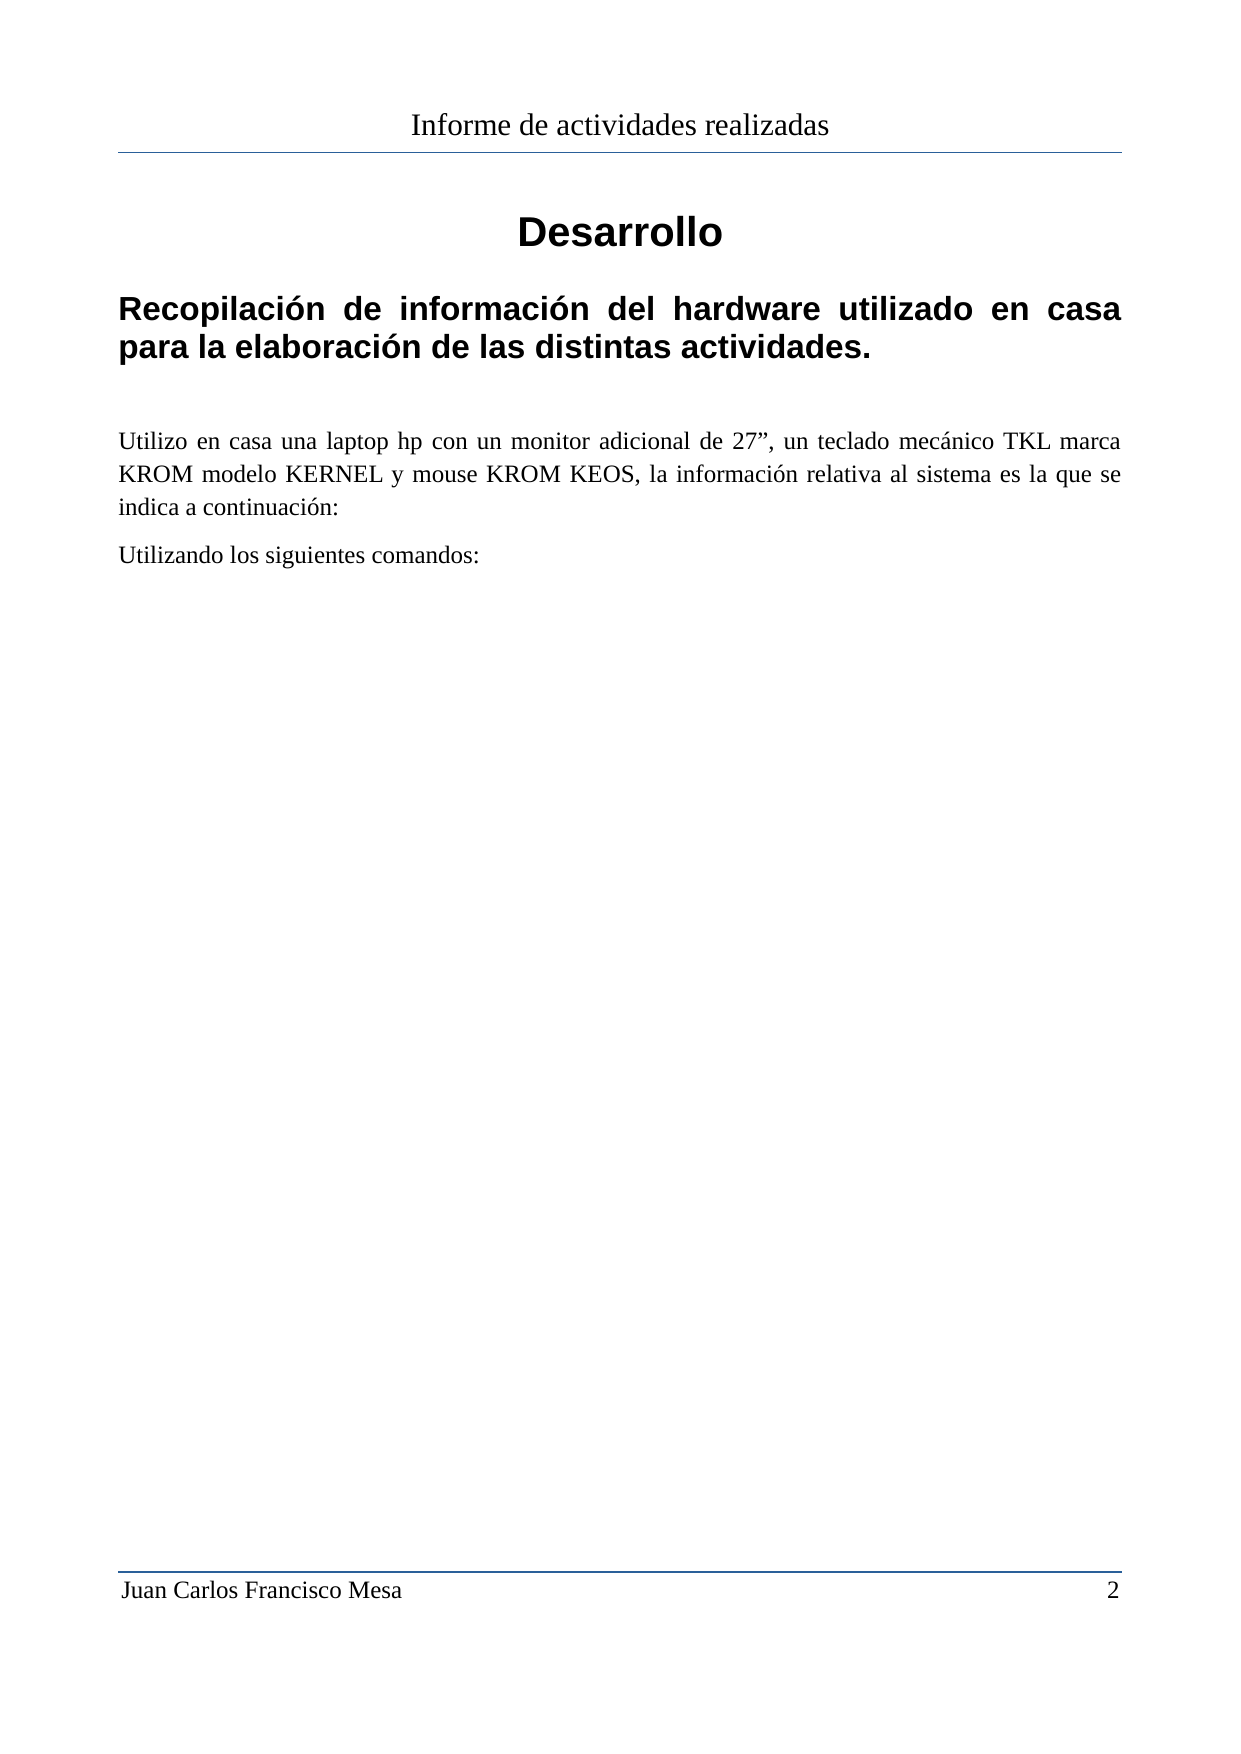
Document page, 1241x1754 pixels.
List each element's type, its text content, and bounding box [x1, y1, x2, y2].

text Utilizando los siguientes comandos: [118, 540, 1122, 568]
subtitle Recopilación de información del hardware utilizado en casa para la elaboración de las distintas actividades. [118, 289, 1122, 366]
subtitle Desarrollo [118, 208, 1122, 256]
text Utilizo en casa una laptop hp con un monitor adicional de 27”, un teclado mecánico TKL marca KROM modelo KERNEL y mouse KROM KEOS, la información relativa al sistema es la que se indica a continuación: [118, 426, 1122, 521]
